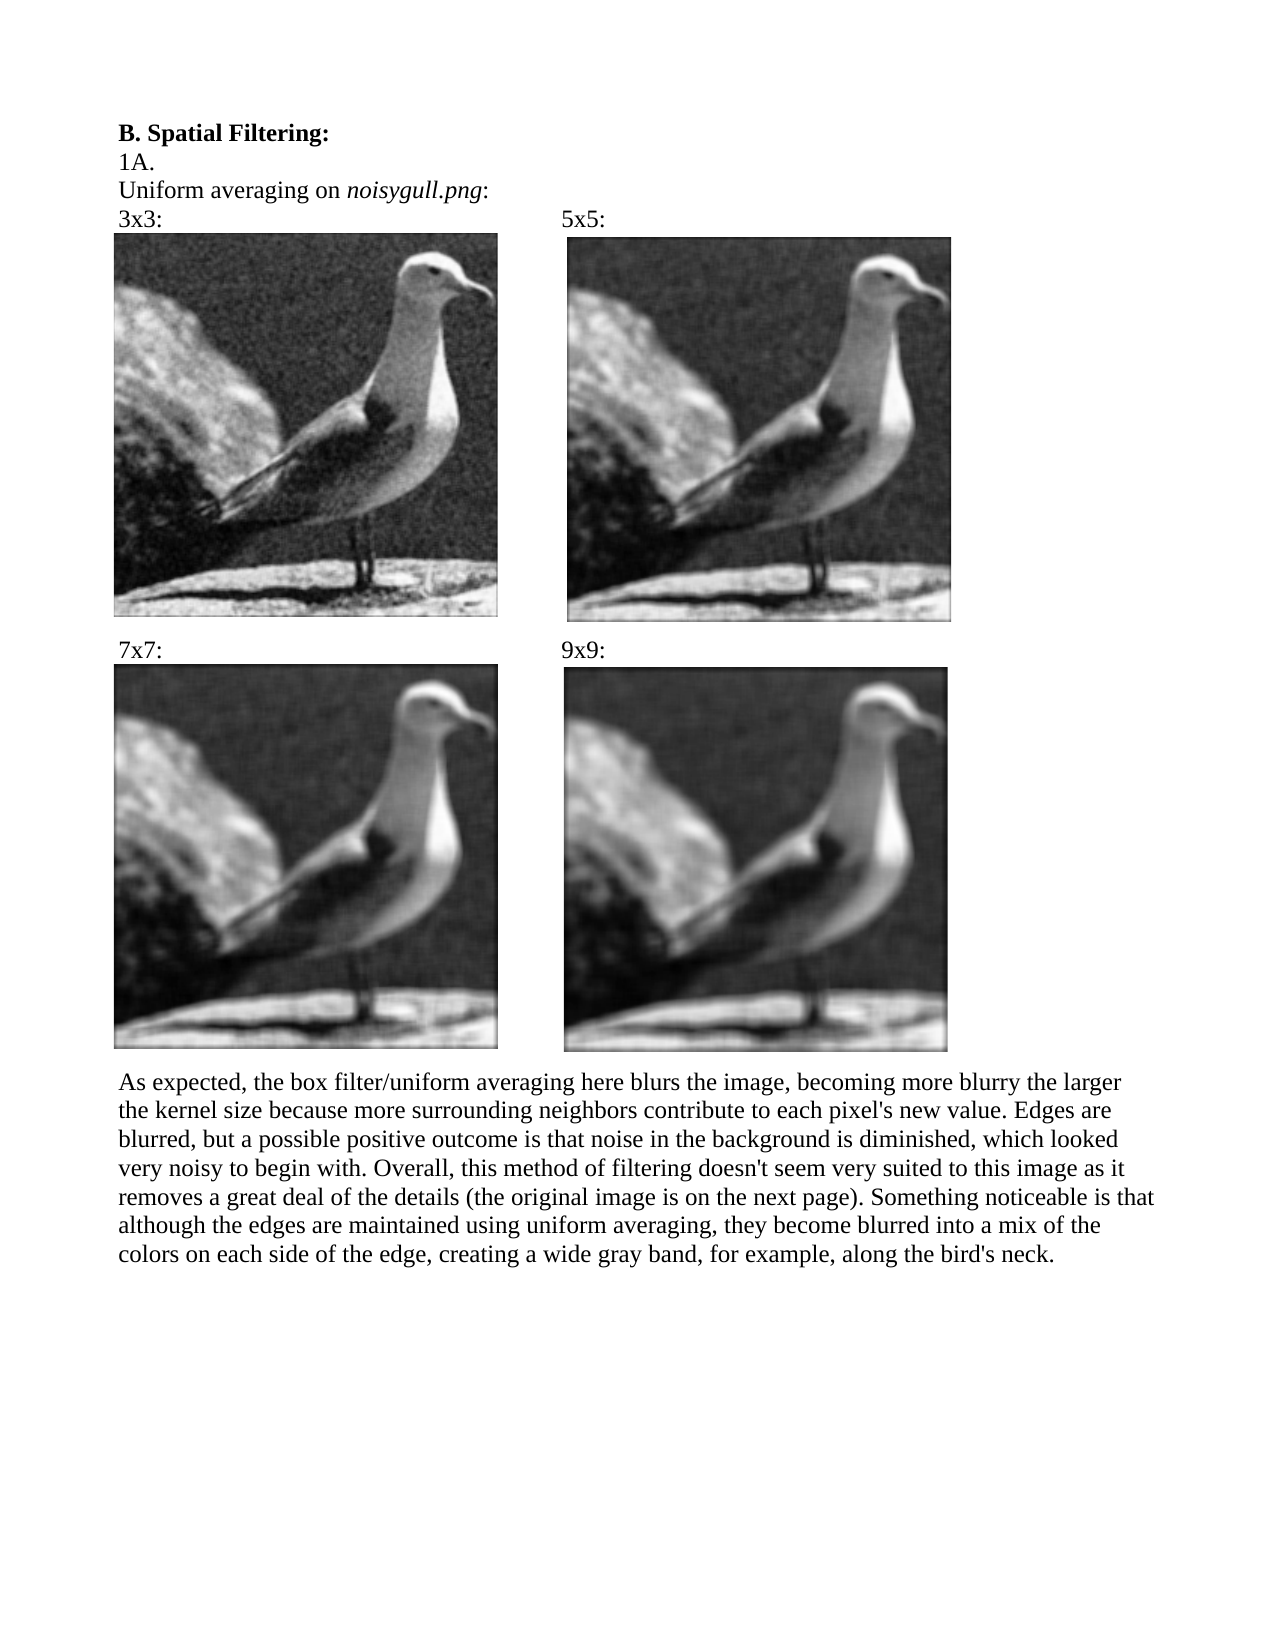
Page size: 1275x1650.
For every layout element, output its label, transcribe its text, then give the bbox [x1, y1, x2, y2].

picture [563, 667, 948, 1052]
text 1A. [118, 147, 1157, 176]
text 3x3: 5x5: [118, 204, 1157, 233]
picture [113, 664, 498, 1049]
text 7x7: 9x9: [118, 636, 1157, 664]
text As expected, the box filter/uniform averaging here blurs the image, becoming more blurry the larger the kernel size because more surrounding neighbors contribute to each pixel's new value. Edges are blurred, but a possible positive outcome is that noise in the background is diminished, which looked very noisy to begin with. Overall, this method of filtering doesn't seem very suited to this image as it removes a great deal of the details (the original image is on the next page). Something noticeable is that although the edges are maintained using uniform averaging, they become blurred into a mix of the colors on each side of the edge, creating a wide gray band, for example, along the bird's neck. [118, 1067, 1157, 1268]
picture [113, 233, 498, 617]
picture [567, 237, 952, 622]
text B. Spatial Filtering: [118, 118, 1157, 147]
text Uniform averaging on noisygull.png: [118, 176, 1157, 204]
